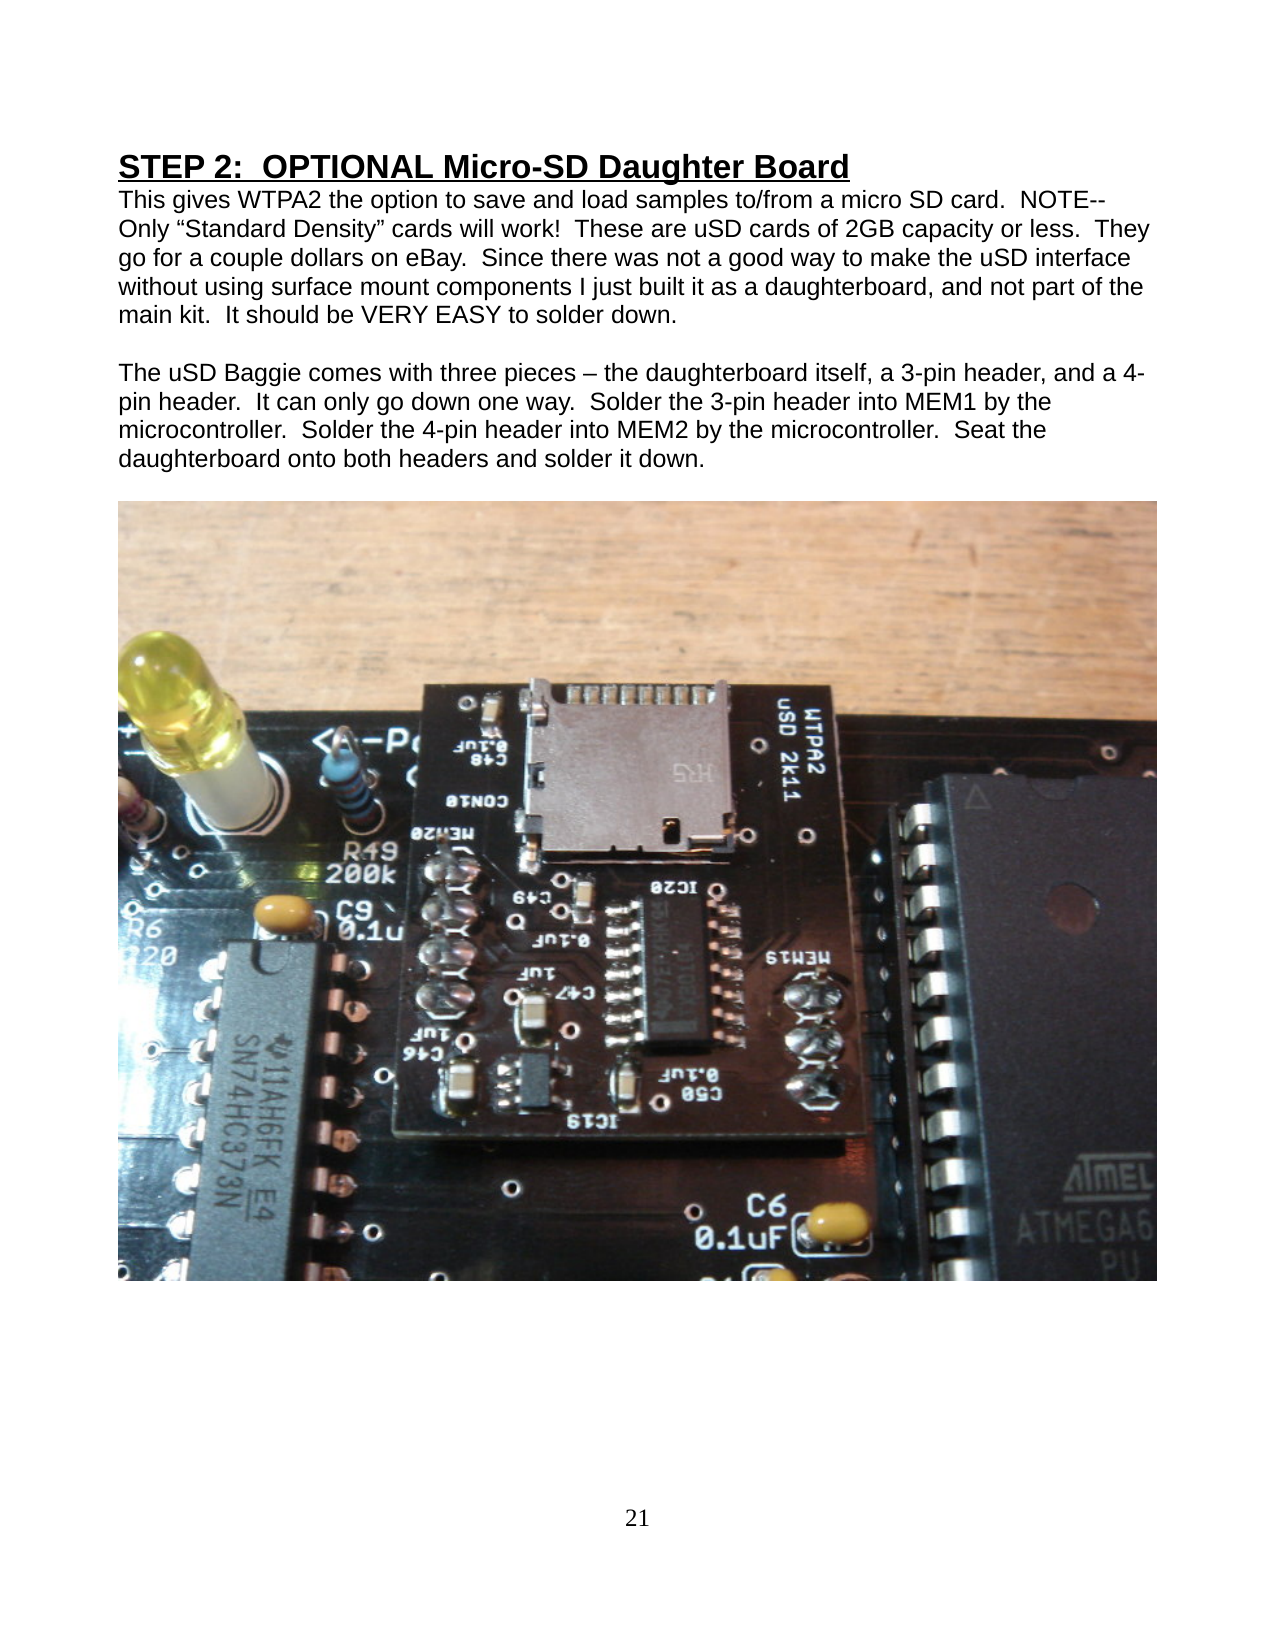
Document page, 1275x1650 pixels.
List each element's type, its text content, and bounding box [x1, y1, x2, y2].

picture [118, 501, 1157, 1281]
text STEP 2: OPTIONAL Micro-SD Daughter Board [118, 147, 1157, 185]
text This gives WTPA2 the option to save and load samples to/from a micro SD card. NOTE-- Only “Standard Density” cards will work! These are uSD cards of 2GB capacity or less. They go for a couple dollars on eBay. Since there was not a good way to make the uSD interface without using surface mount components I just built it as a daughterboard, and not part of the main kit. It should be VERY EASY to solder down. [118, 185, 1157, 329]
text The uSD Baggie comes with three pieces – the daughterboard itself, a 3-pin header, and a 4-pin header. It can only go down one way. Solder the 3-pin header into MEM1 by the microcontroller. Solder the 4-pin header into MEM2 by the microcontroller. Seat the daughterboard onto both headers and solder it down. [118, 358, 1157, 473]
